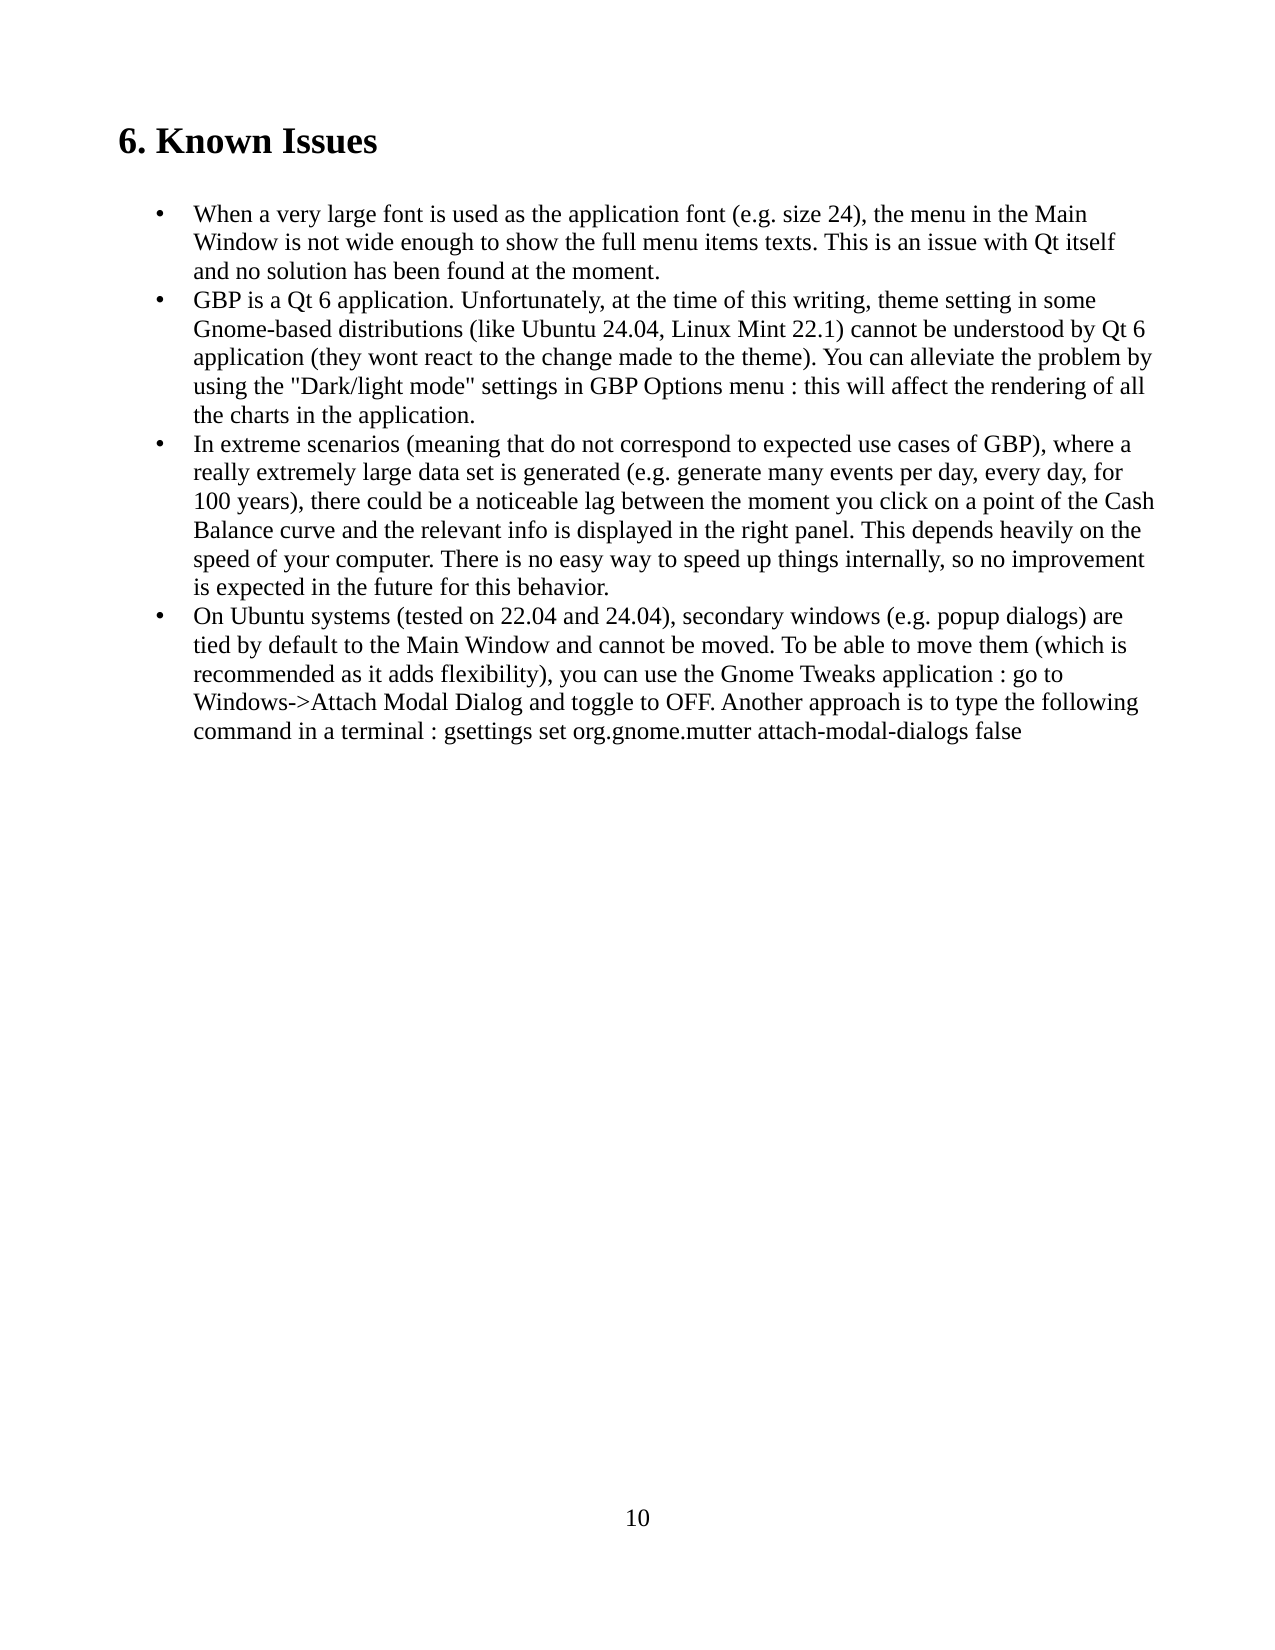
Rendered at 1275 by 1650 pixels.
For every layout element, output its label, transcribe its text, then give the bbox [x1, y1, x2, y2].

subtitle Known Issues [118, 118, 1157, 161]
list When a very large font is used as the application font (e.g. size 24), the menu in the Main Window is not wide enough to show the full menu items texts. This is an issue with Qt itself and no solution has been found at the moment. [156, 199, 1157, 285]
list GBP is a Qt 6 application. Unfortunately, at the time of this writing, theme setting in some Gnome-based distributions (like Ubuntu 24.04, Linux Mint 22.1) cannot be understood by Qt 6 application (they wont react to the change made to the theme). You can alleviate the problem by using the "Dark/light mode" settings in GBP Options menu : this will affect the rendering of all the charts in the application. [156, 285, 1157, 429]
list On Ubuntu systems (tested on 22.04 and 24.04), secondary windows (e.g. popup dialogs) are tied by default to the Main Window and cannot be moved. To be able to move them (which is recommended as it adds flexibility), you can use the Gnome Tweaks application : go to Windows->Attach Modal Dialog and toggle to OFF. Another approach is to type the following command in a terminal : gsettings set org.gnome.mutter attach-modal-dialogs false [156, 601, 1157, 745]
list In extreme scenarios (meaning that do not correspond to expected use cases of GBP), where a really extremely large data set is generated (e.g. generate many events per day, every day, for 100 years), there could be a noticeable lag between the moment you click on a point of the Cash Balance curve and the relevant info is displayed in the right panel. This depends heavily on the speed of your computer. There is no easy way to speed up things internally, so no improvement is expected in the future for this behavior. [156, 429, 1157, 601]
